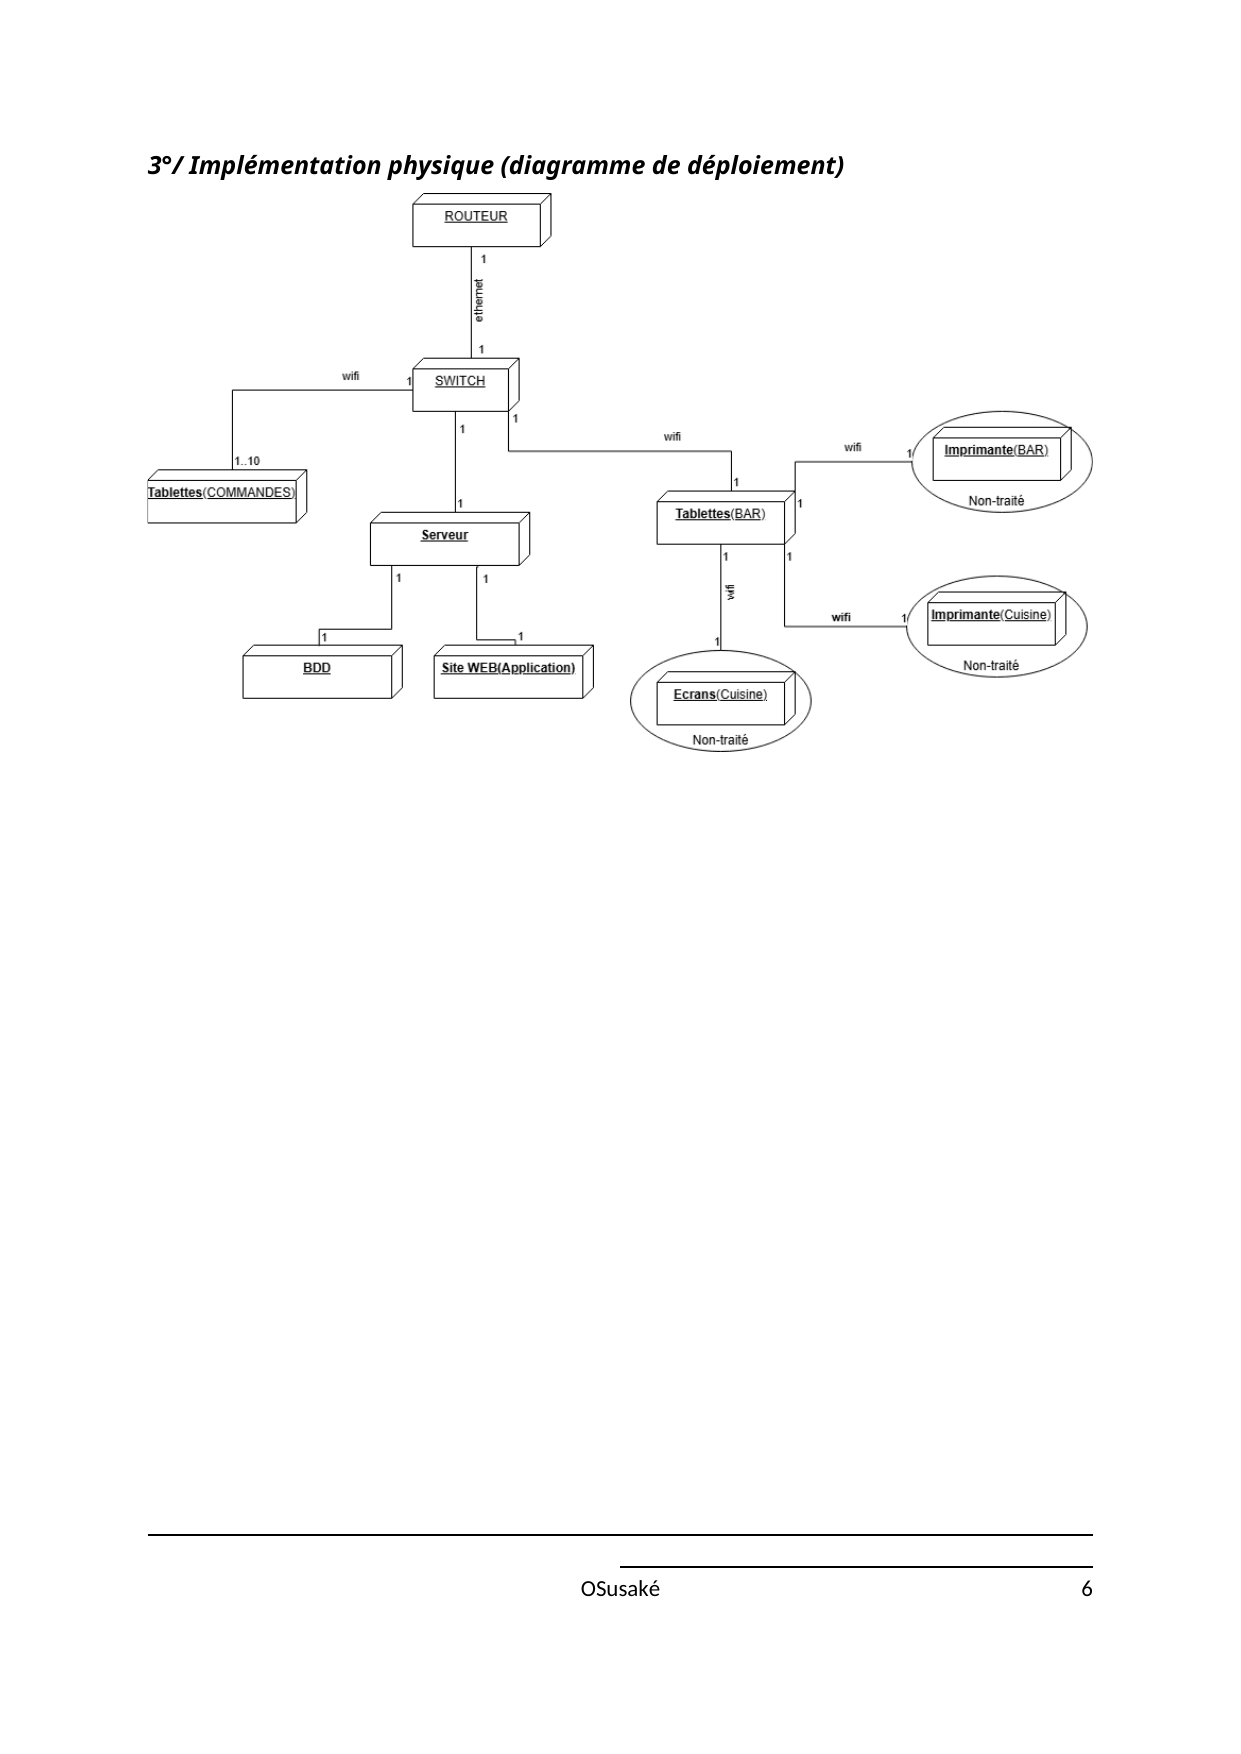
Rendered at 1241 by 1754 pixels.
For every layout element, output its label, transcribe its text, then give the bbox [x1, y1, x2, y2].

picture [147, 193, 1093, 752]
subtitle 3°/ Implémentation physique (diagramme de déploiement) [148, 148, 1093, 182]
